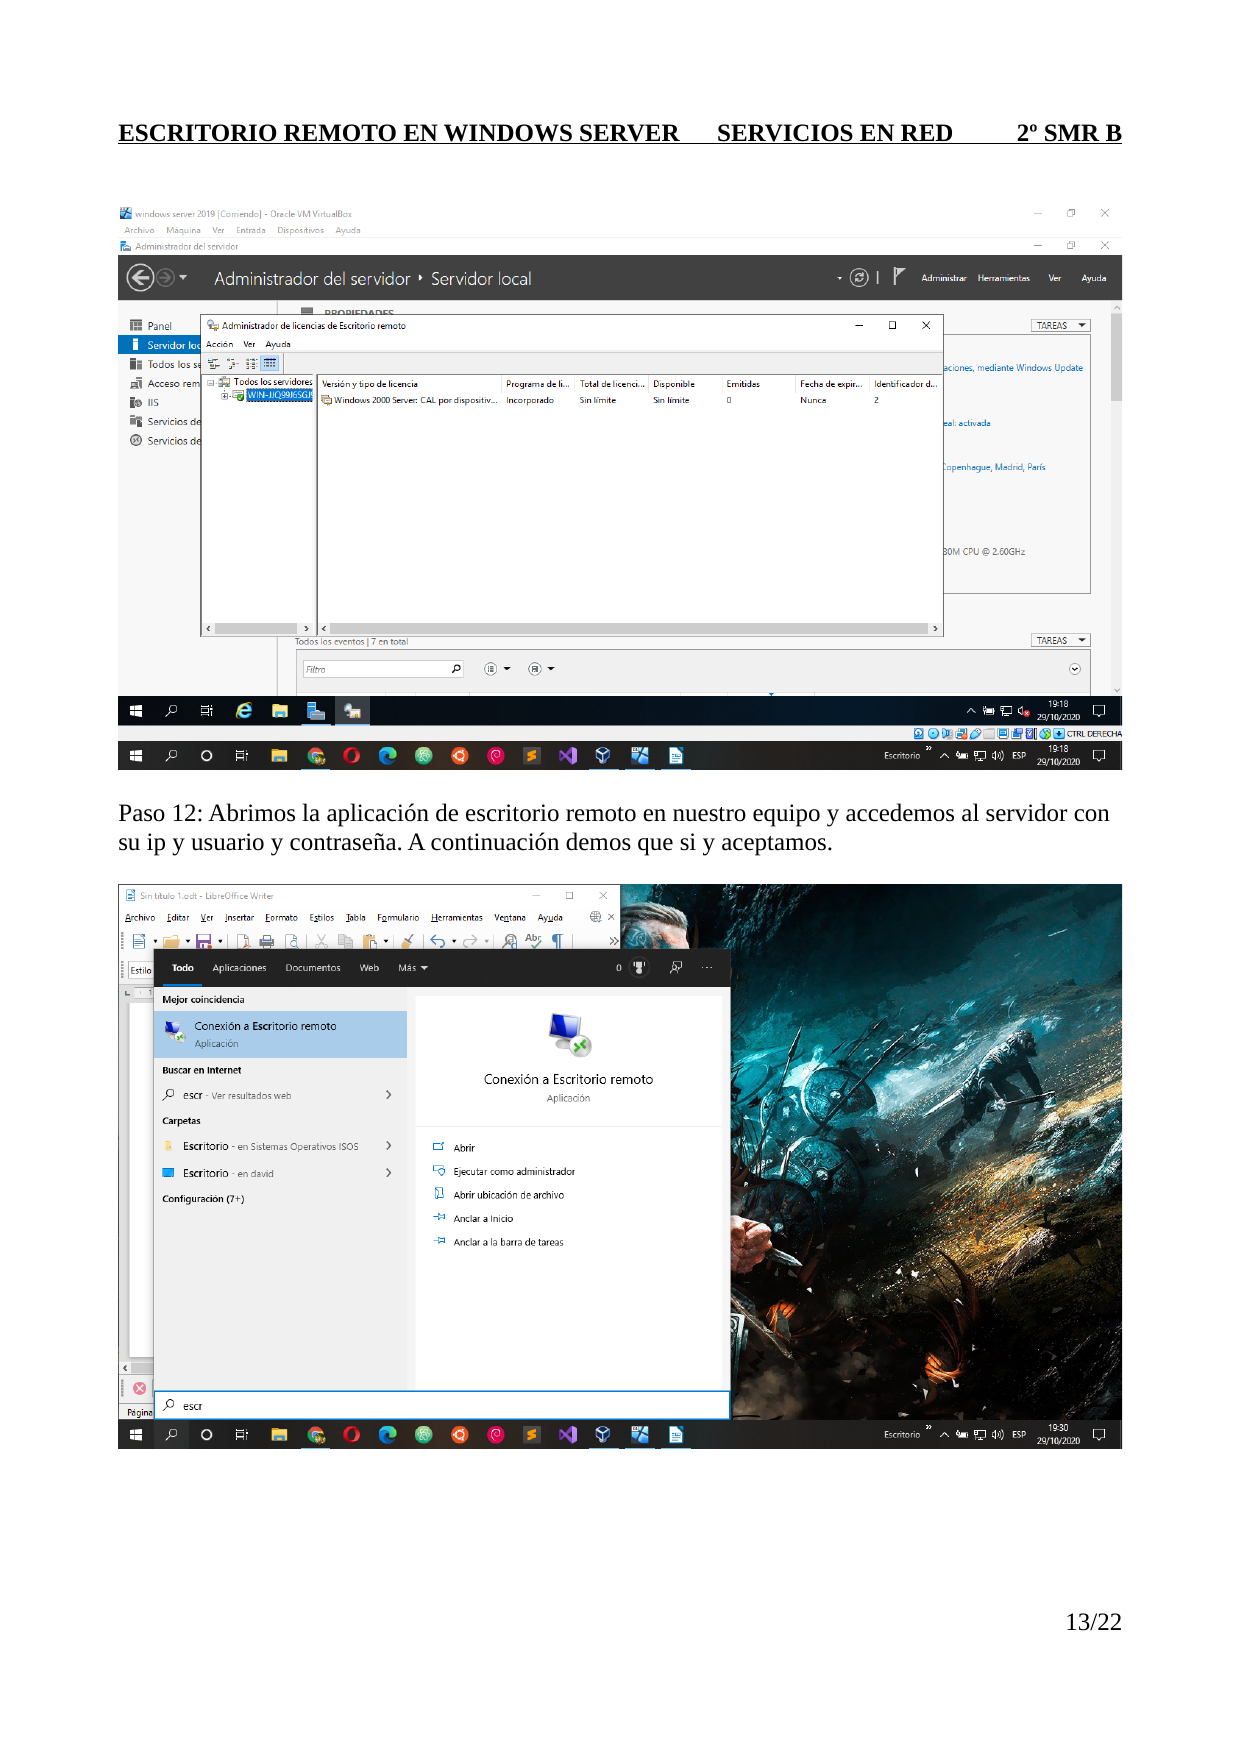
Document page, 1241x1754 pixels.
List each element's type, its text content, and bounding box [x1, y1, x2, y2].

text Paso 12: Abrimos la aplicación de escritorio remoto en nuestro equipo y accedemos al servidor con su ip y usuario y contraseña. A continuación demos que si y aceptamos. [118, 798, 1122, 856]
picture [118, 205, 1123, 770]
picture [118, 884, 1123, 1449]
